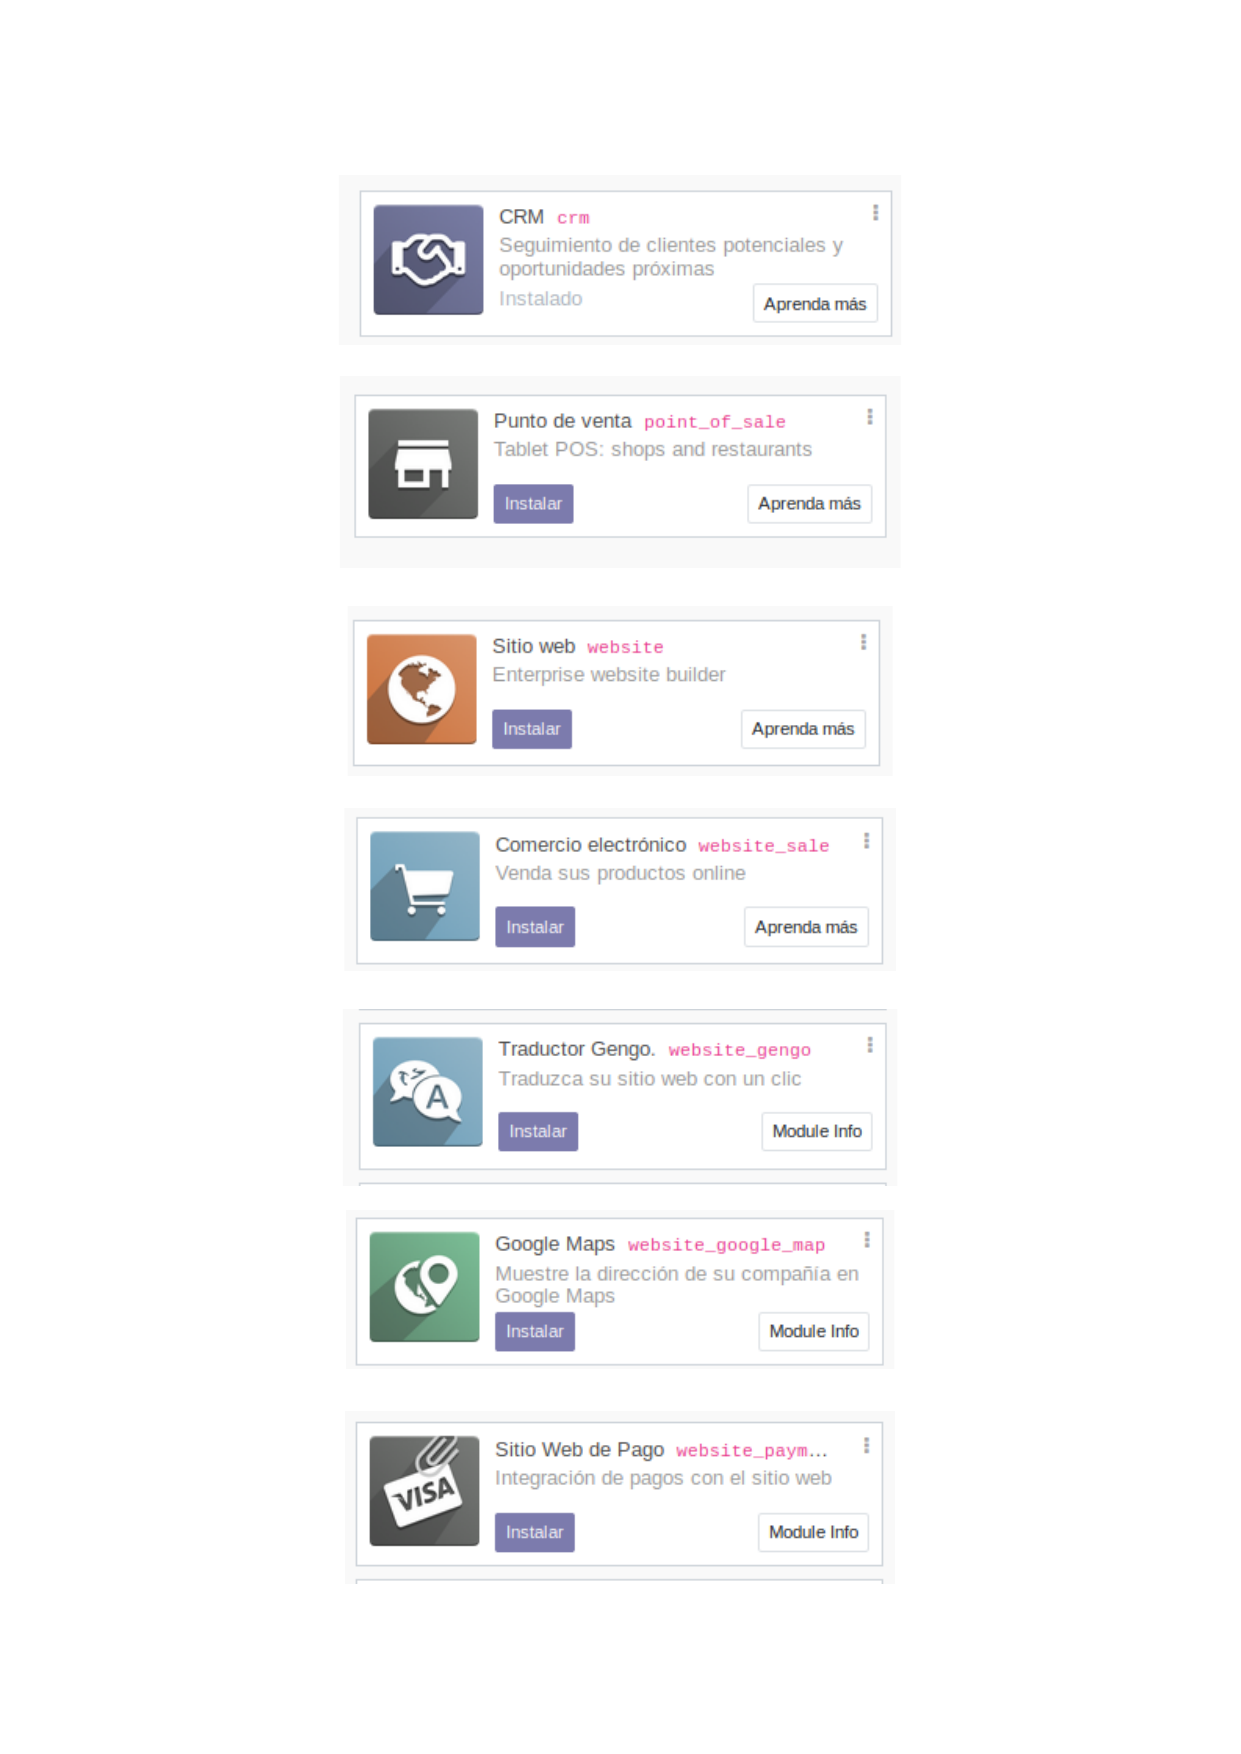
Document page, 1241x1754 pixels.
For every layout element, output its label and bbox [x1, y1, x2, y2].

picture [339, 376, 901, 568]
picture [347, 606, 893, 776]
picture [338, 175, 902, 345]
picture [342, 1009, 898, 1186]
picture [346, 1210, 895, 1369]
picture [344, 808, 896, 971]
picture [345, 1411, 895, 1584]
